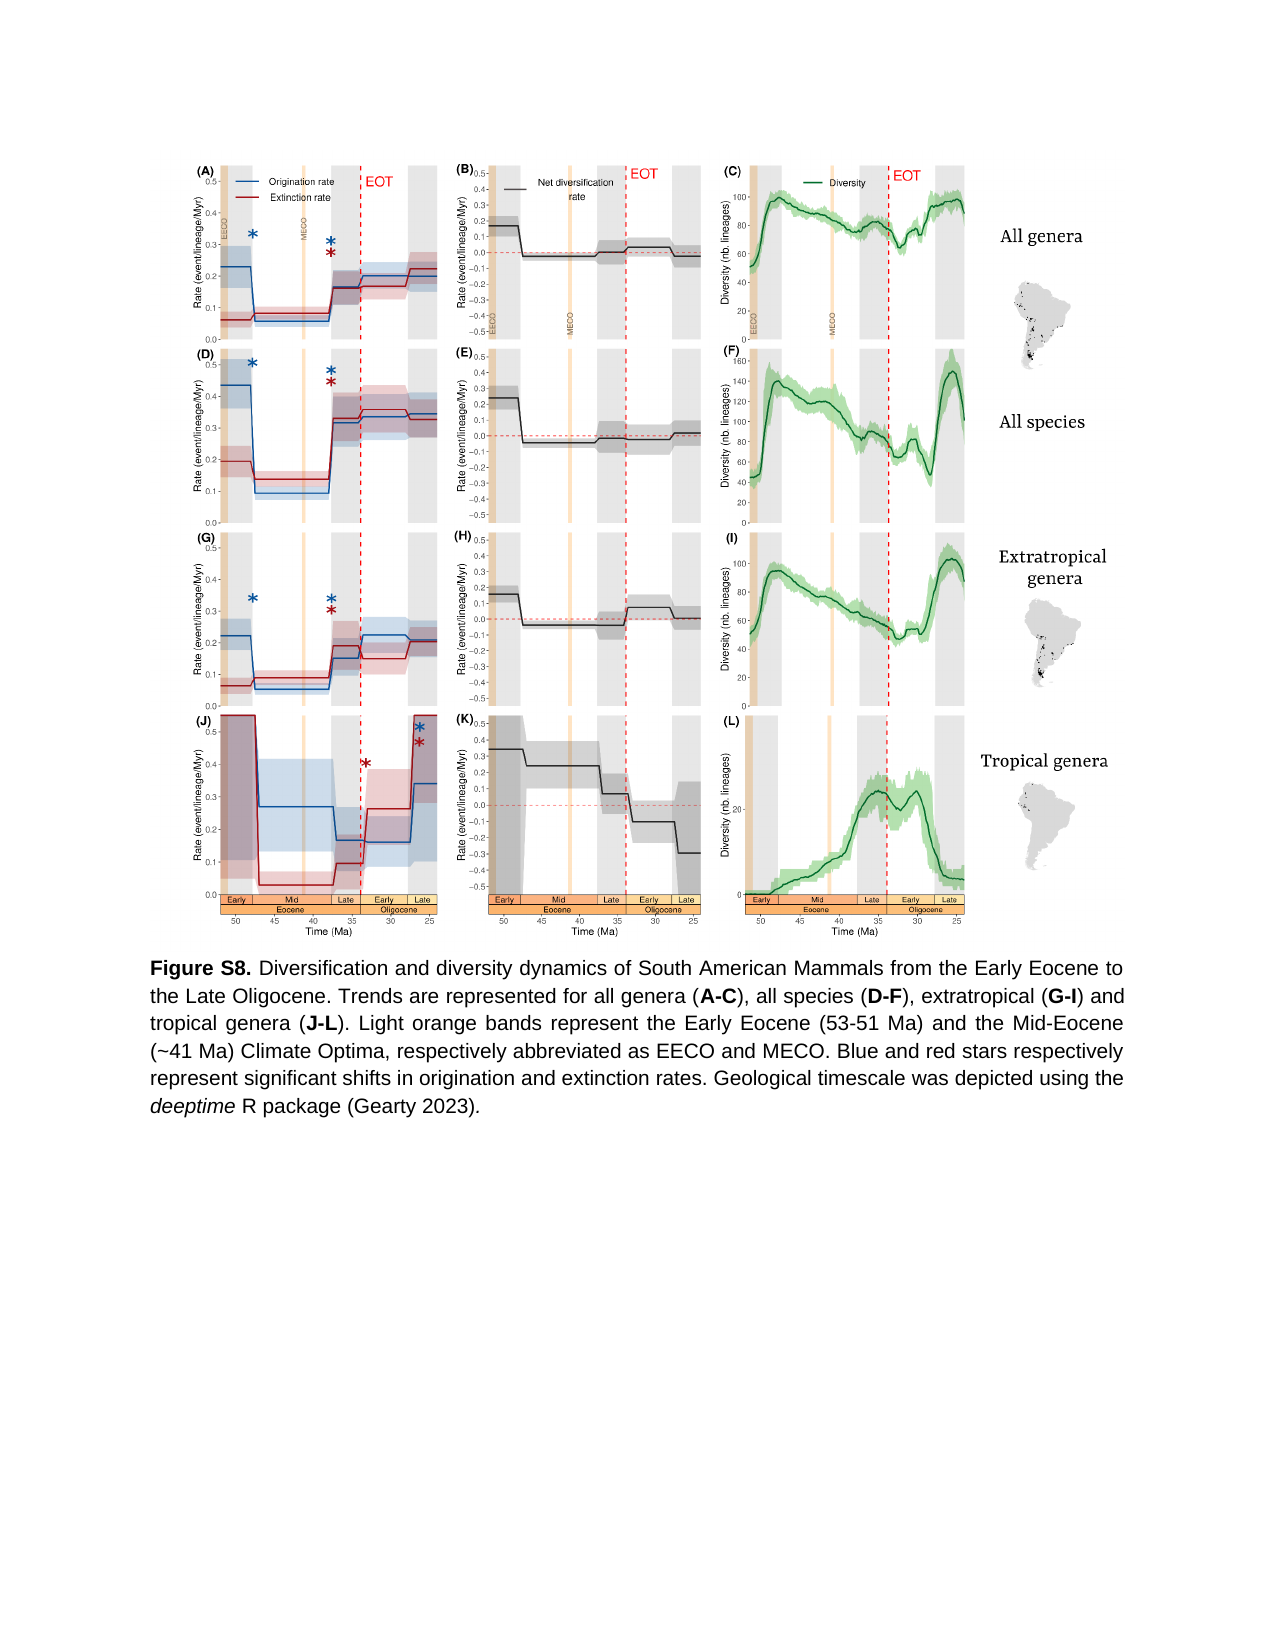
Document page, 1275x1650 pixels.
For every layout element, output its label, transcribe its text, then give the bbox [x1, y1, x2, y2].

picture [150, 150, 1125, 952]
text Figure S8. Diversification and diversity dynamics of South American Mammals from the Early Eocene to the Late Oligocene. Trends are represented for all genera (A-C), all species (D-F), extratropical (G-I) and tropical genera (J-L). Light orange bands represent the Early Eocene (53-51 Ma) and the Mid-Eocene (~41 Ma) Climate Optima, respectively abbreviated as EECO and MECO. Blue and red stars respectively represent significant shifts in origination and extinction rates. Geological timescale was depicted using the deeptime R package (Gearty 2023). [150, 956, 1125, 1117]
